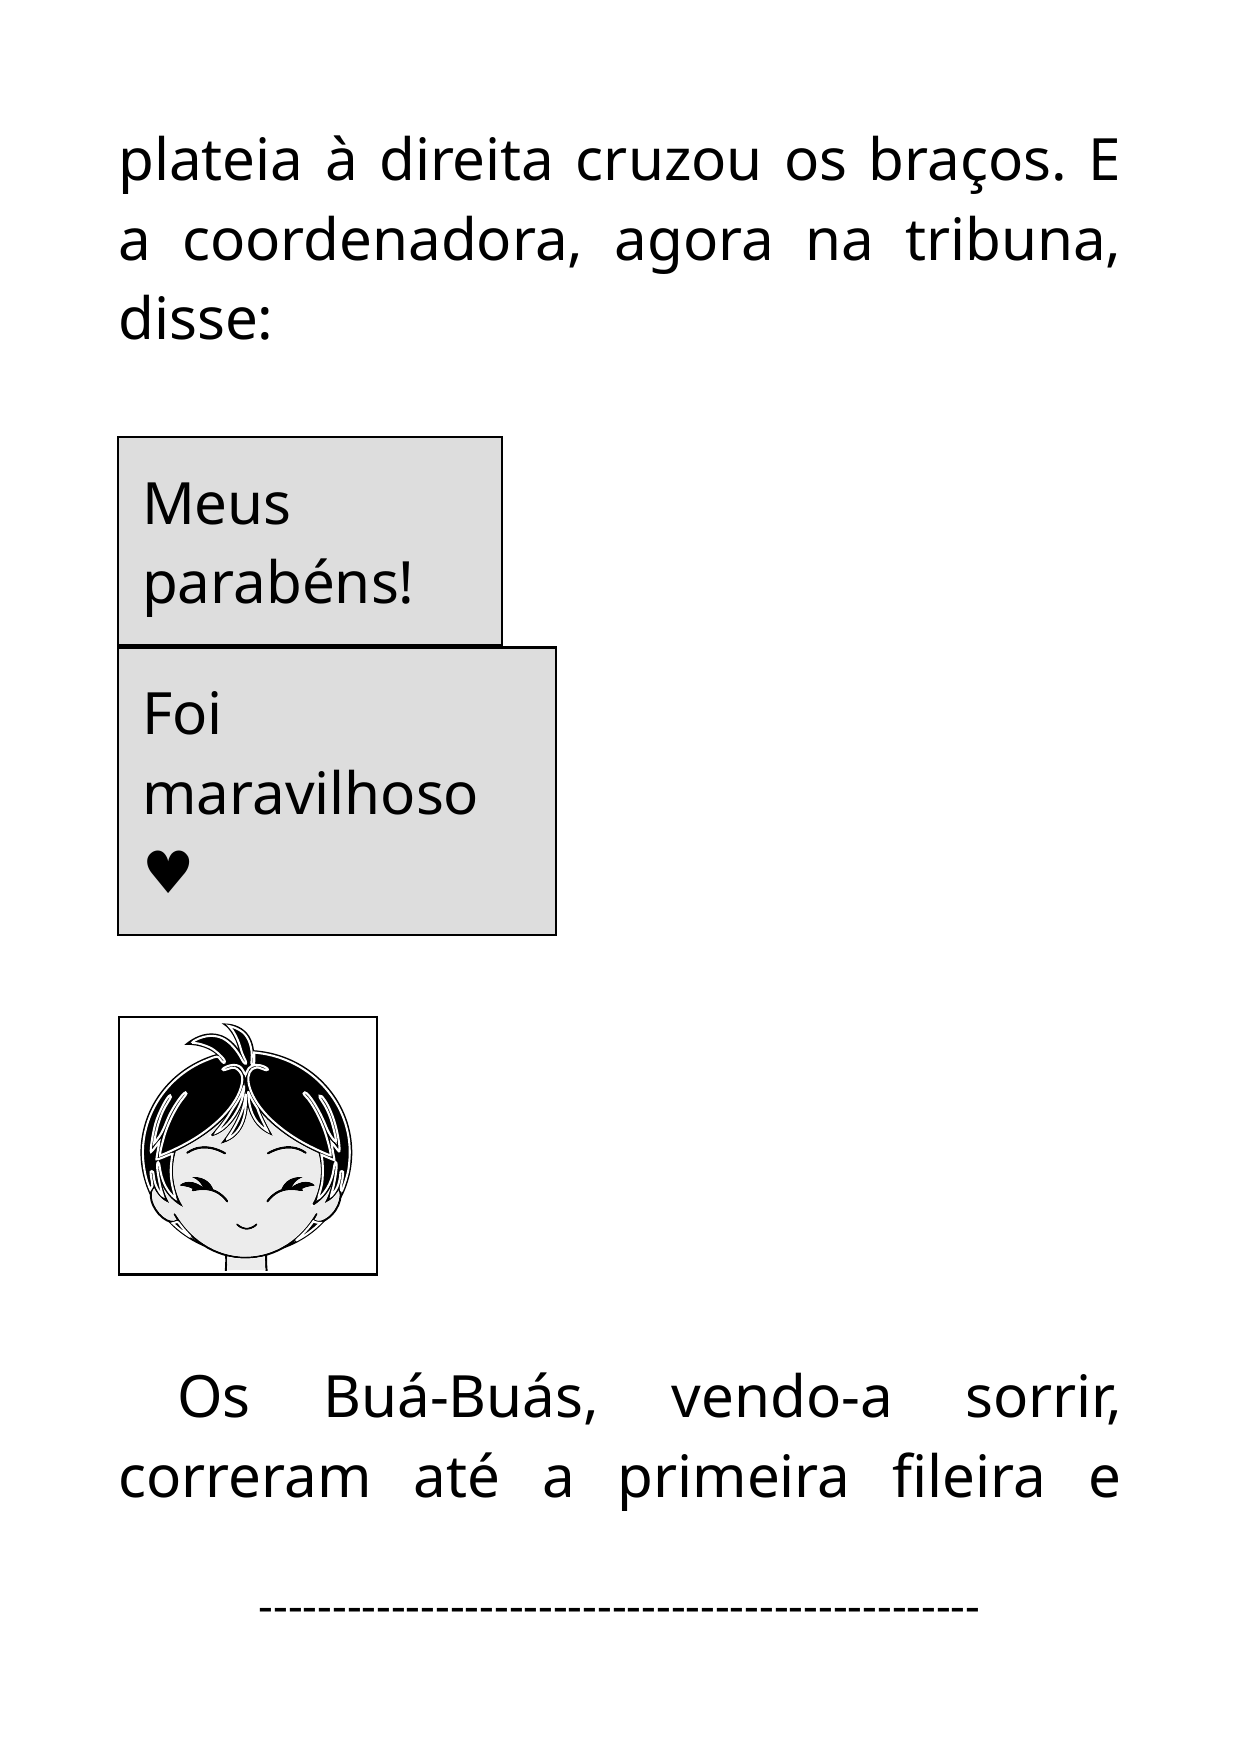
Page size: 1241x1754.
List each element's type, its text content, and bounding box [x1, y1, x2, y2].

text plateia à direita cruzou os braços. E a coordenadora, agora na tribuna, disse: [118, 118, 1122, 357]
table_header Foi maravilhoso ♥ [119, 649, 555, 934]
text Os Buá-Buás, vendo-a sorrir, correram até a primeira fileira e [118, 1355, 1122, 1514]
table_header Meus parabéns! [119, 438, 501, 644]
